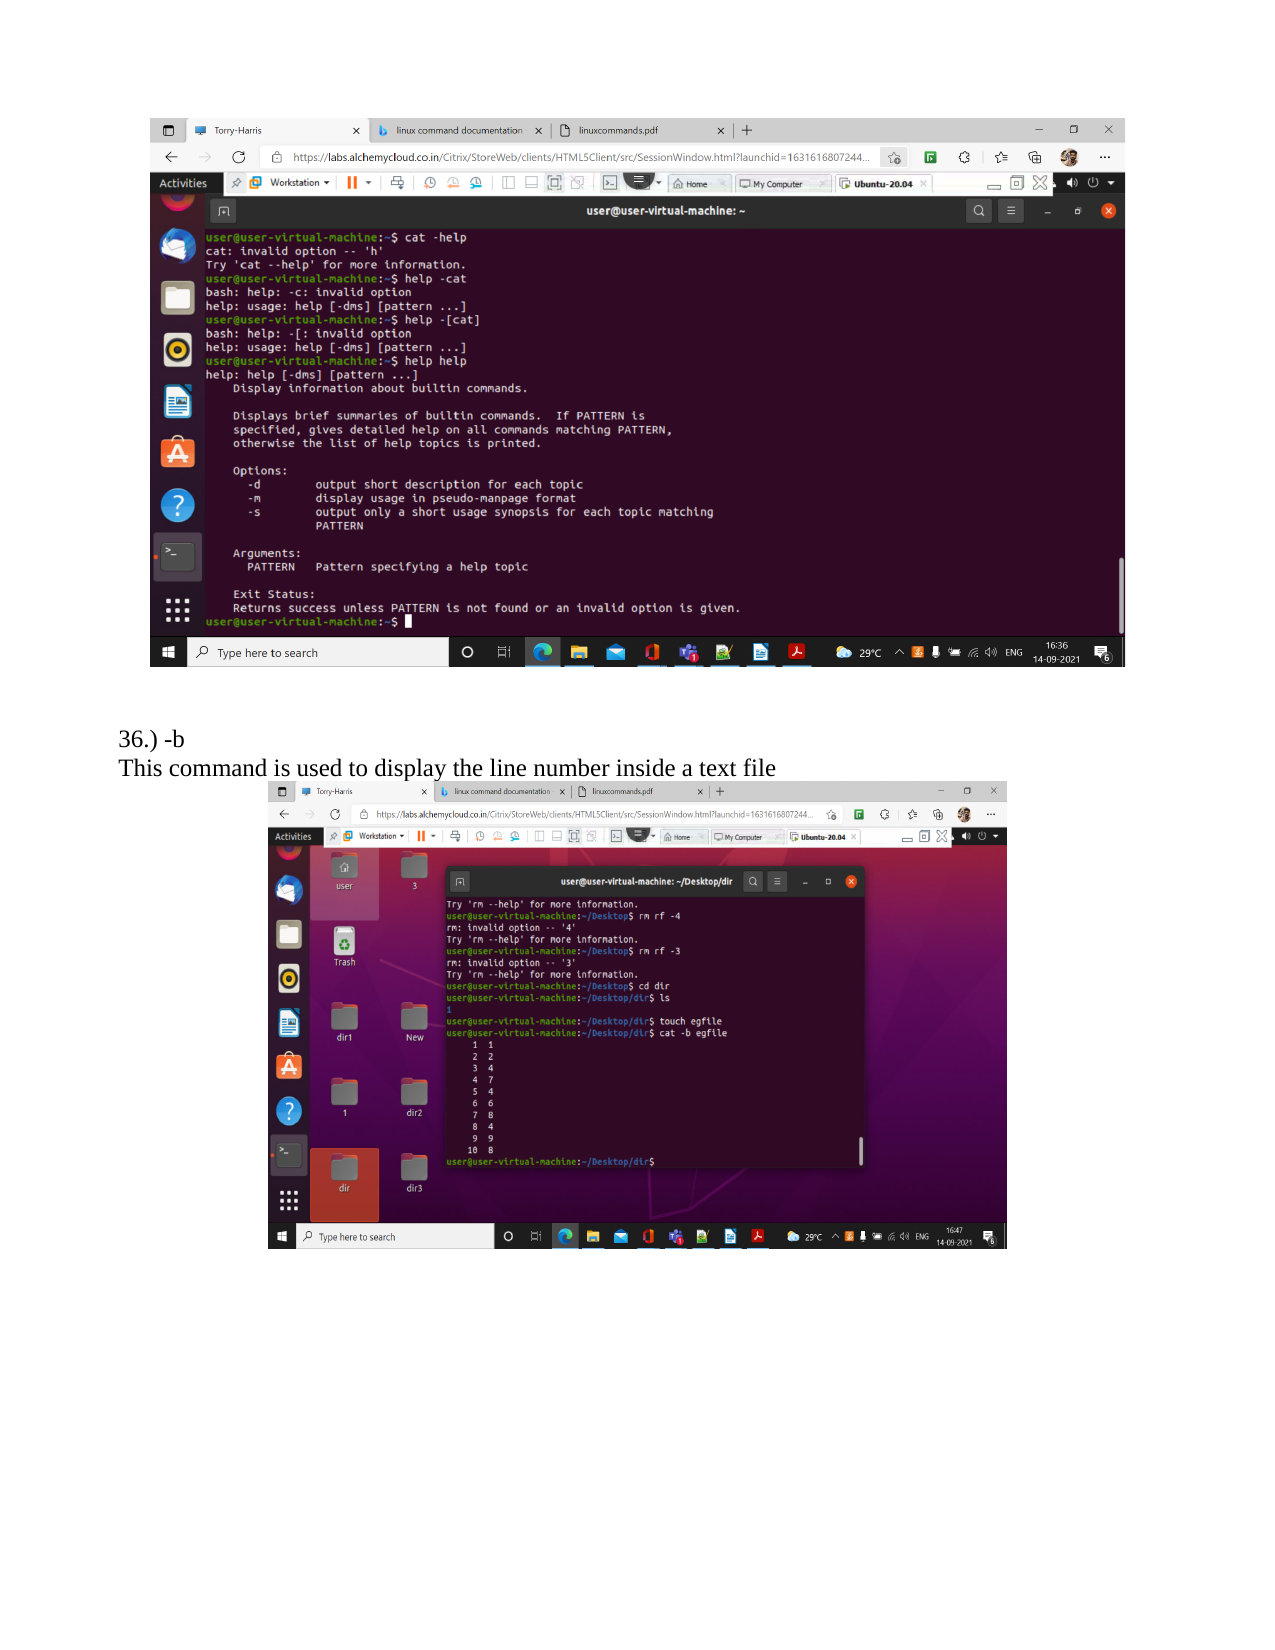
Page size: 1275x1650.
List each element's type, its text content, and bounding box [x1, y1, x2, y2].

picture [150, 118, 1125, 667]
text This command is used to display the line number inside a text file [118, 753, 1157, 782]
picture [268, 781, 1007, 1249]
text 36.) -b [118, 724, 1157, 753]
